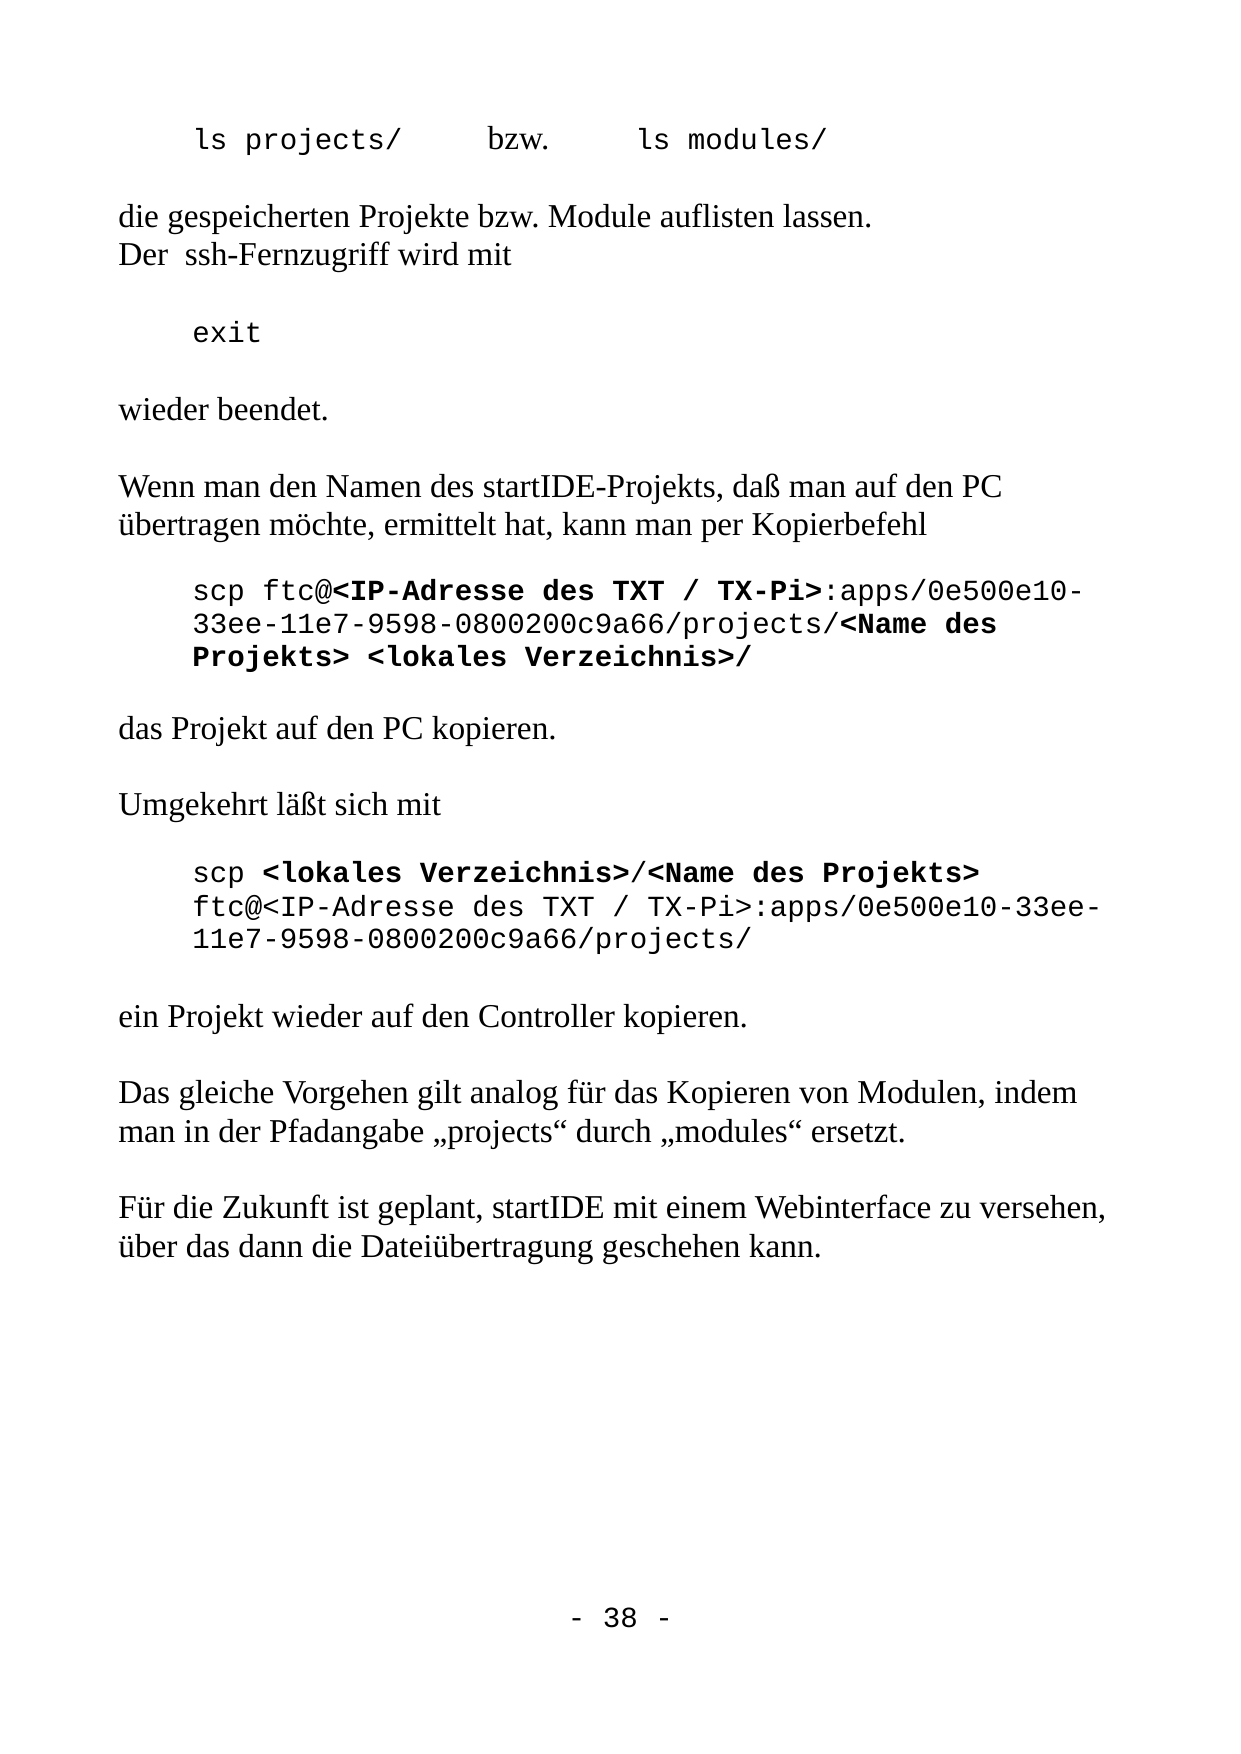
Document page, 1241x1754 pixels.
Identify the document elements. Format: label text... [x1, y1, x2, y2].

text das Projekt auf den PC kopieren. [118, 708, 1122, 746]
text die gespeicherten Projekte bzw. Module auflisten lassen. [118, 196, 1122, 235]
text Für die Zukunft ist geplant, startIDE mit einem Webinterface zu versehen, über das dann die Dateiübertragung geschehen kann. [118, 1188, 1122, 1264]
text Umgekehrt läßt sich mit [118, 785, 1122, 852]
text Der ssh-Fernzugriff wird mit [118, 235, 1122, 273]
text Wenn man den Namen des startIDE-Projekts, daß man auf den PC übertragen möchte, ermittelt hat, kann man per Kopierbefehl [118, 466, 1122, 543]
text ls projects/ bzw. ls modules/ [118, 118, 1122, 158]
text exit [118, 311, 1122, 351]
text Das gleiche Vorgehen gilt analog für das Kopieren von Modulen, indem man in der Pfadangabe „projects“ durch „modules“ ersetzt. [118, 1073, 1122, 1149]
text ftc@<IP-Adresse des TXT / TX-Pi>:apps/0e500e10-33ee- 11e7-9598-0800200c9a66/projects/ [118, 892, 1122, 958]
text wieder beendet. [118, 389, 1122, 428]
text scp ftc@<IP-Adresse des TXT / TX-Pi>:apps/0e500e10- 33ee-11e7-9598-0800200c9a66/projects/<Name des Projekts> <lokales Verzeichnis>/ [118, 576, 1122, 675]
text scp <lokales Verzeichnis>/<Name des Projekts> [118, 852, 1122, 892]
text ein Projekt wieder auf den Controller kopieren. [118, 996, 1122, 1034]
